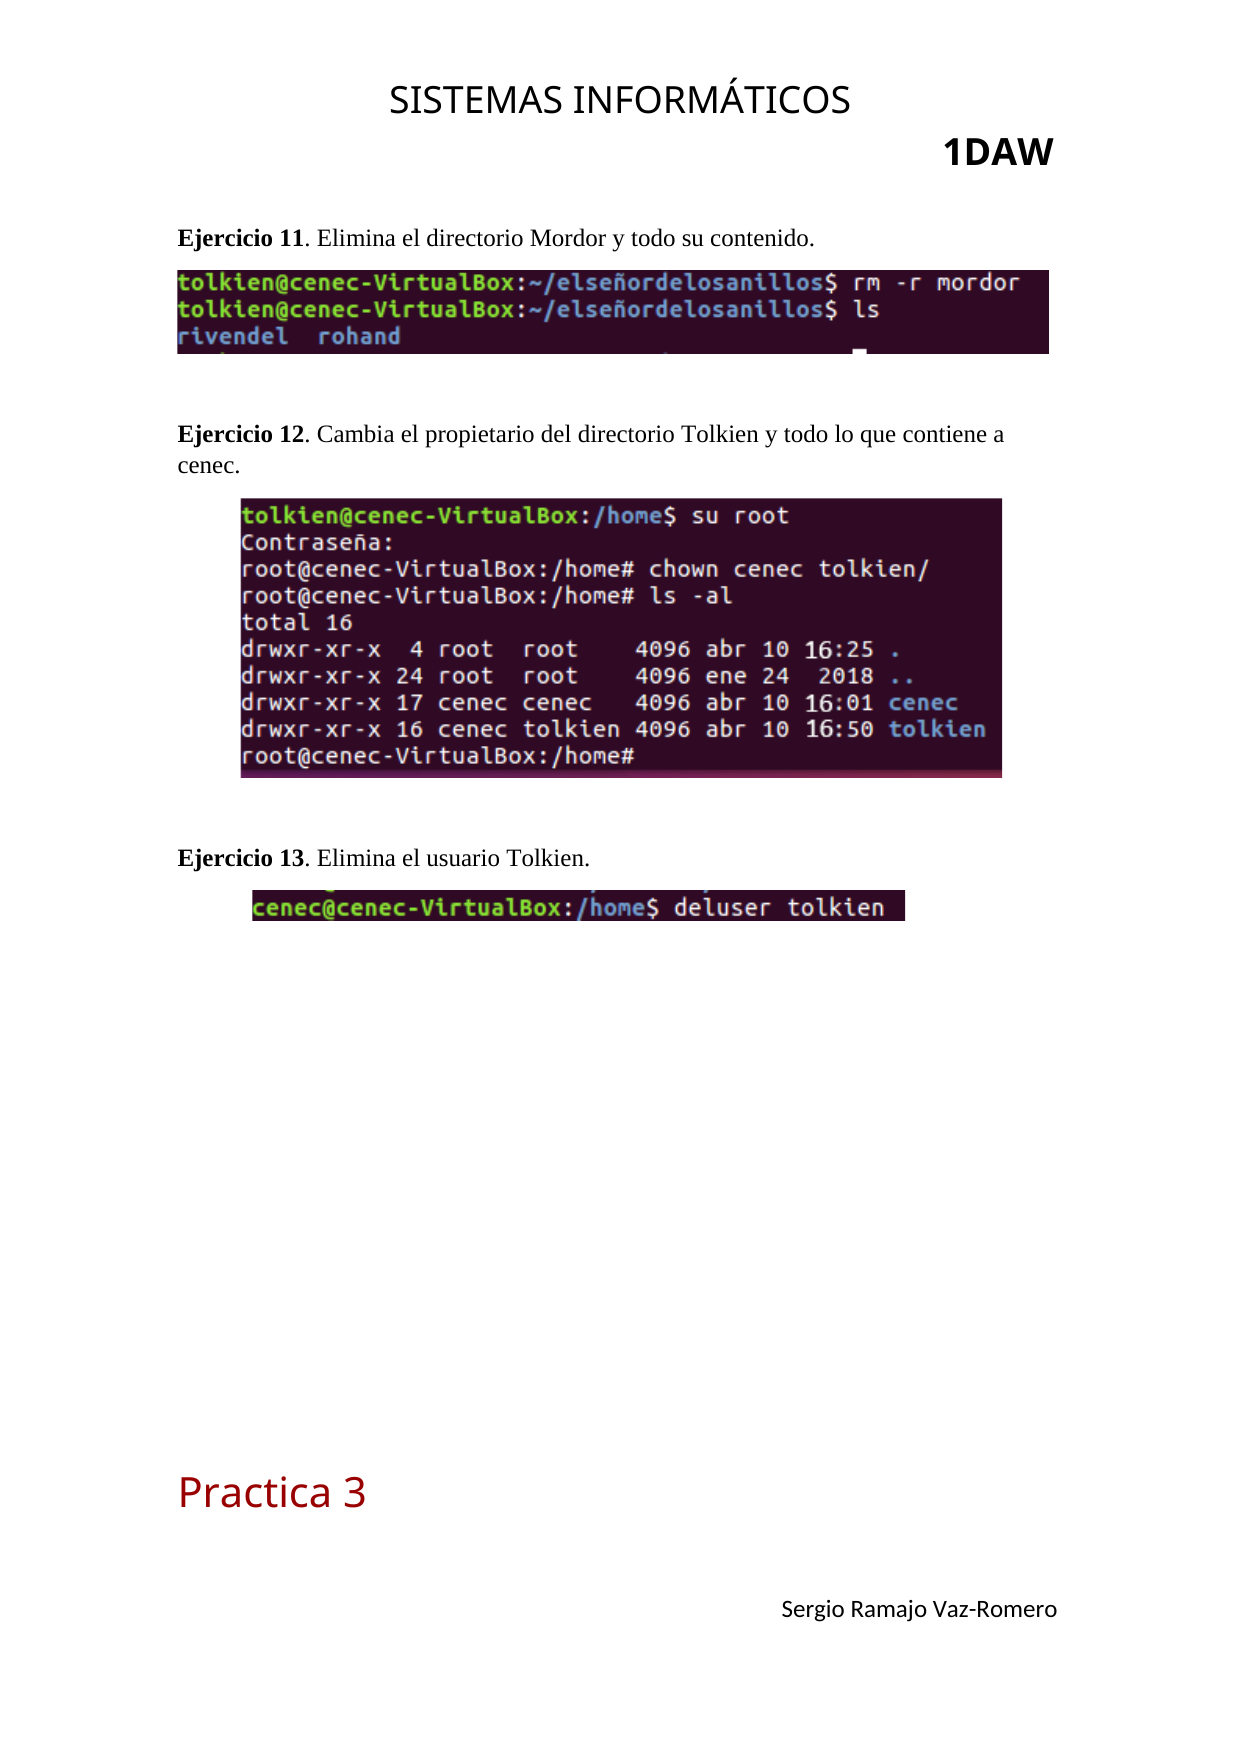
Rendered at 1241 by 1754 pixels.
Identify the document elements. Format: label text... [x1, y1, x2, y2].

text Ejercicio 11. Elimina el directorio Mordor y todo su contenido. [177, 223, 1063, 251]
subtitle Practica 3 [177, 1463, 1063, 1520]
text Ejercicio 13. Elimina el usuario Tolkien. [177, 843, 1063, 872]
picture [238, 497, 1003, 778]
picture [177, 270, 1049, 354]
picture [252, 890, 906, 921]
text Ejercicio 12. Cambia el propietario del directorio Tolkien y todo lo que contiene a cenec. [177, 419, 1063, 479]
